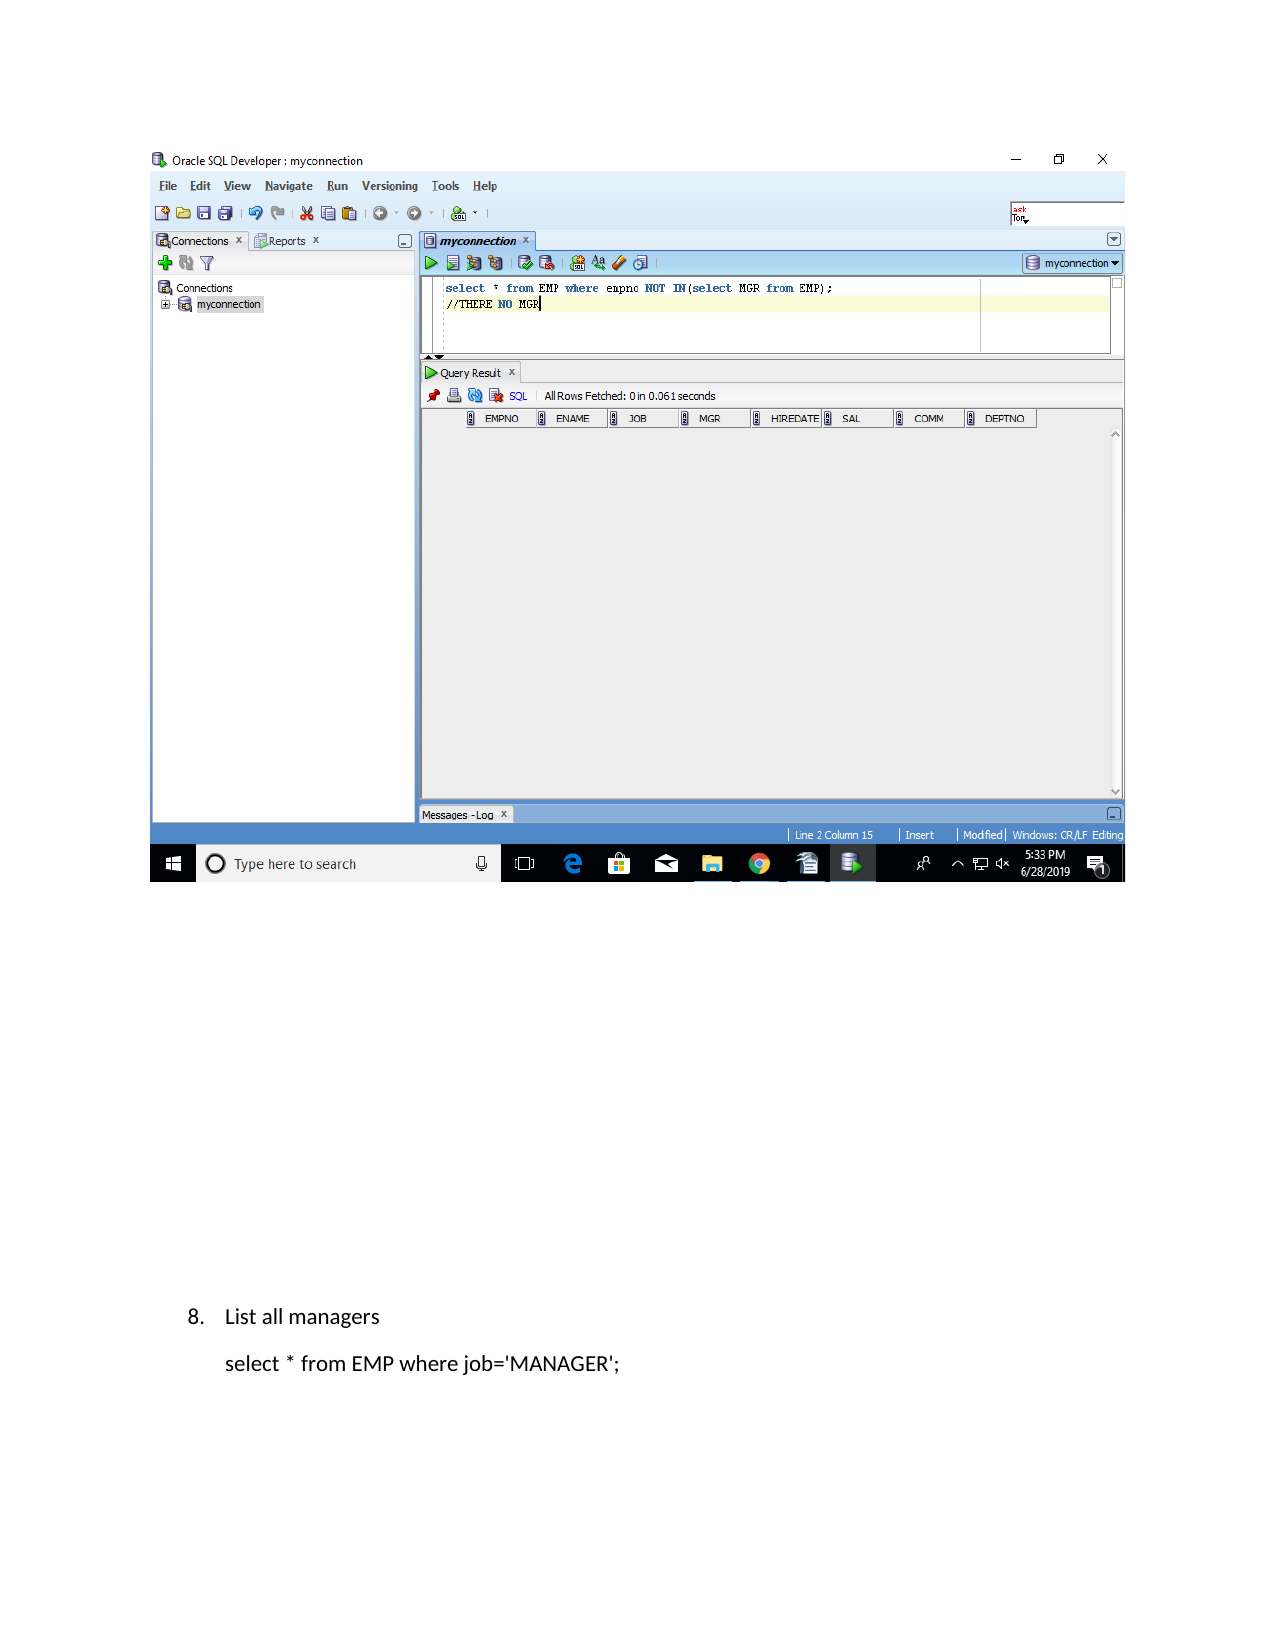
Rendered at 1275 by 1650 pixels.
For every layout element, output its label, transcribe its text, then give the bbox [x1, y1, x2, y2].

list select * from EMP where job='MANAGER'; [187, 1349, 1125, 1377]
picture [150, 150, 1125, 882]
list List all managers [187, 1302, 1125, 1330]
